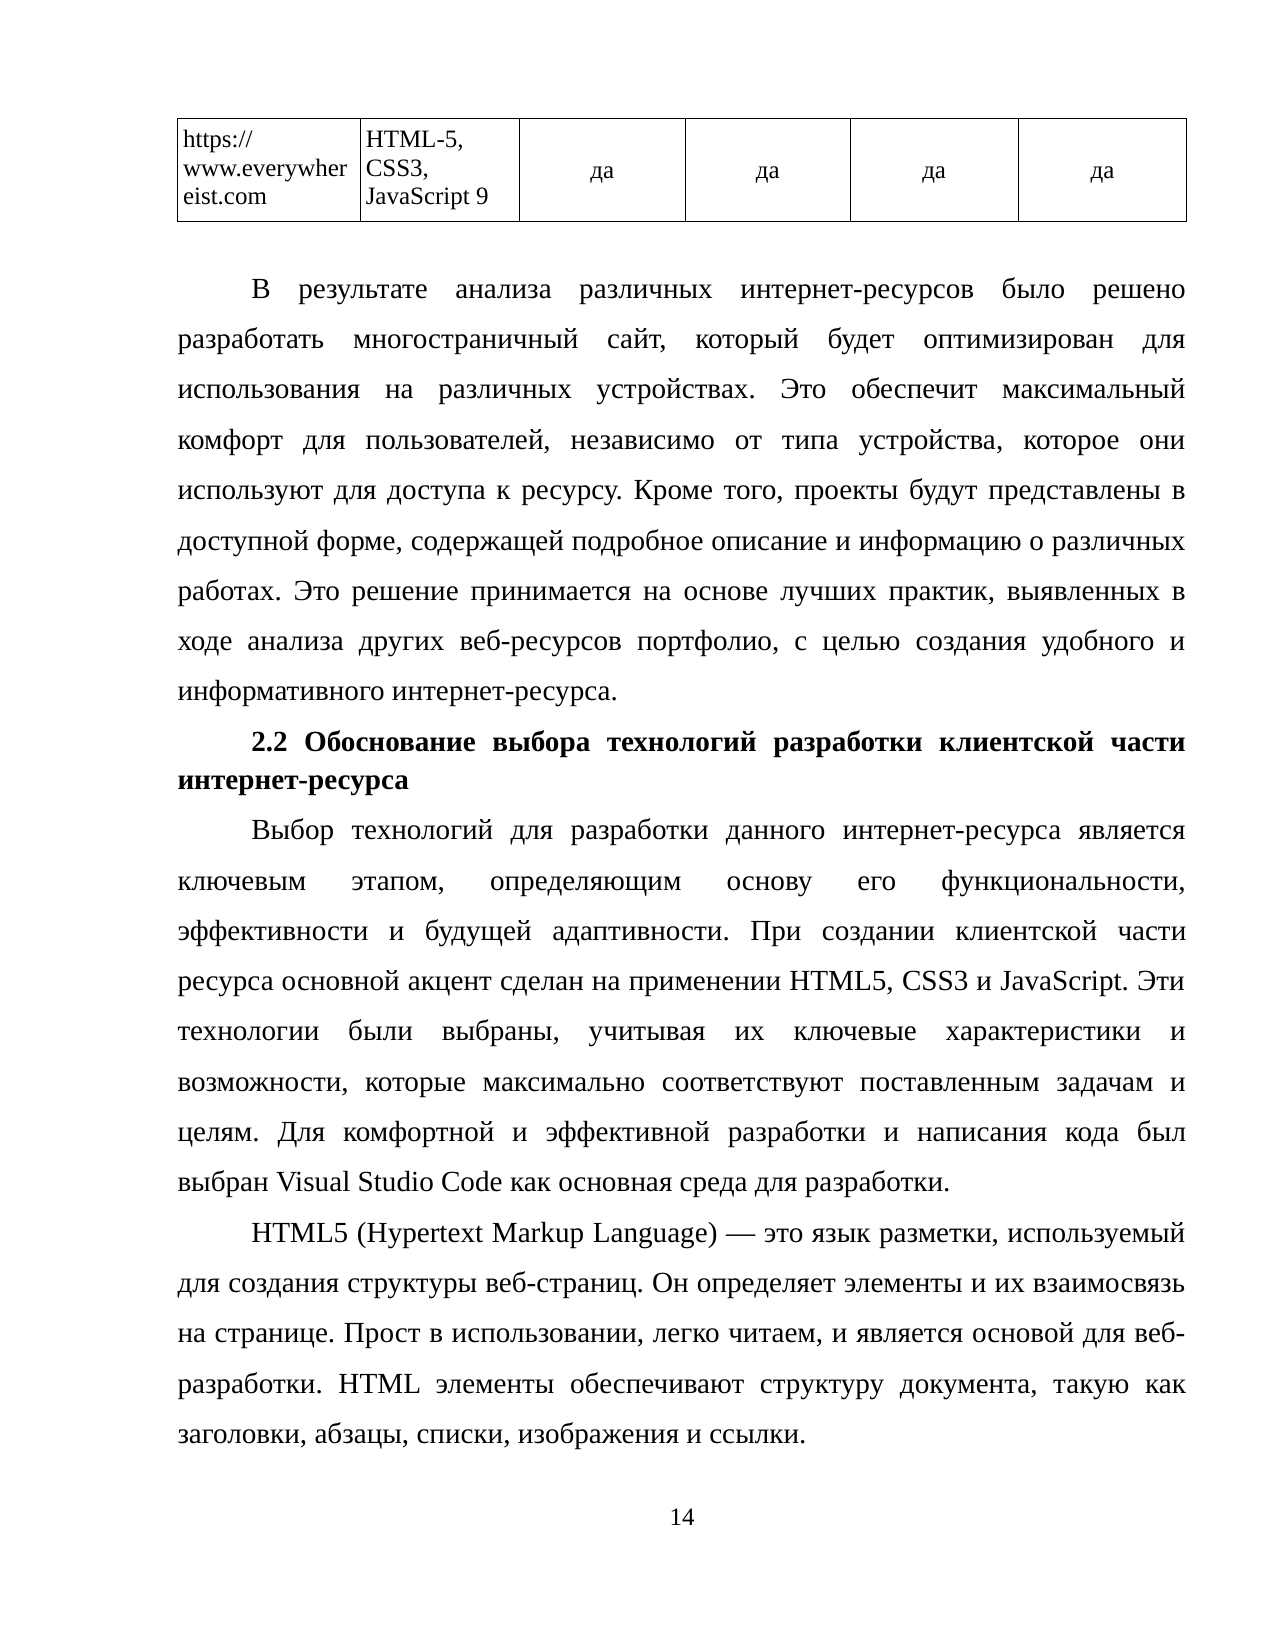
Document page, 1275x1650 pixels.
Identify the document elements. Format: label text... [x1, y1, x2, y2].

table_cell https://www.everywhereist.com [178, 119, 360, 221]
table_cell да [1019, 119, 1186, 221]
table_cell да [520, 119, 685, 221]
title 2.2 Обоснование выбора технологий разработки клиентской части интернет-ресурса [177, 724, 1186, 796]
table_cell да [851, 119, 1018, 221]
table_cell HTML-5, CSS3, JavaScript 9 [361, 119, 519, 221]
text HTML5 (Hypertext Markup Language) — это язык разметки, используемый для создания структуры веб-страниц. Он определяет элементы и их взаимосвязь на странице. Прост в использовании, легко читаем, и является основой для веб-разработки. HTML элементы обеспечивают структуру документа, такую как заголовки, абзацы, списки, изображения и ссылки. [177, 1215, 1186, 1449]
table_cell да [686, 119, 850, 221]
text Выбор технологий для разработки данного интернет-ресурса является ключевым этапом, определяющим основу его функциональности, эффективности и будущей адаптивности. При создании клиентской части ресурса основной акцент сделан на применении HTML5, CSS3 и JavaScript. Эти технологии были выбраны, учитывая их ключевые характеристики и возможности, которые максимально соответствуют поставленным задачам и целям. Для комфортной и эффективной разработки и написания кода был выбран Visual Studio Code как основная среда для разработки. [177, 812, 1186, 1198]
text В результате анализа различных интернет-ресурсов было решено разработать многостраничный сайт, который будет оптимизирован для использования на различных устройствах. Это обеспечит максимальный комфорт для пользователей, независимо от типа устройства, которое они используют для доступа к ресурсу. Кроме того, проекты будут представлены в доступной форме, содержащей подробное описание и информацию о различных работах. Это решение принимается на основе лучших практик, выявленных в ходе анализа других веб-ресурсов портфолио, с целью создания удобного и информативного интернет-ресурса. [177, 271, 1186, 707]
